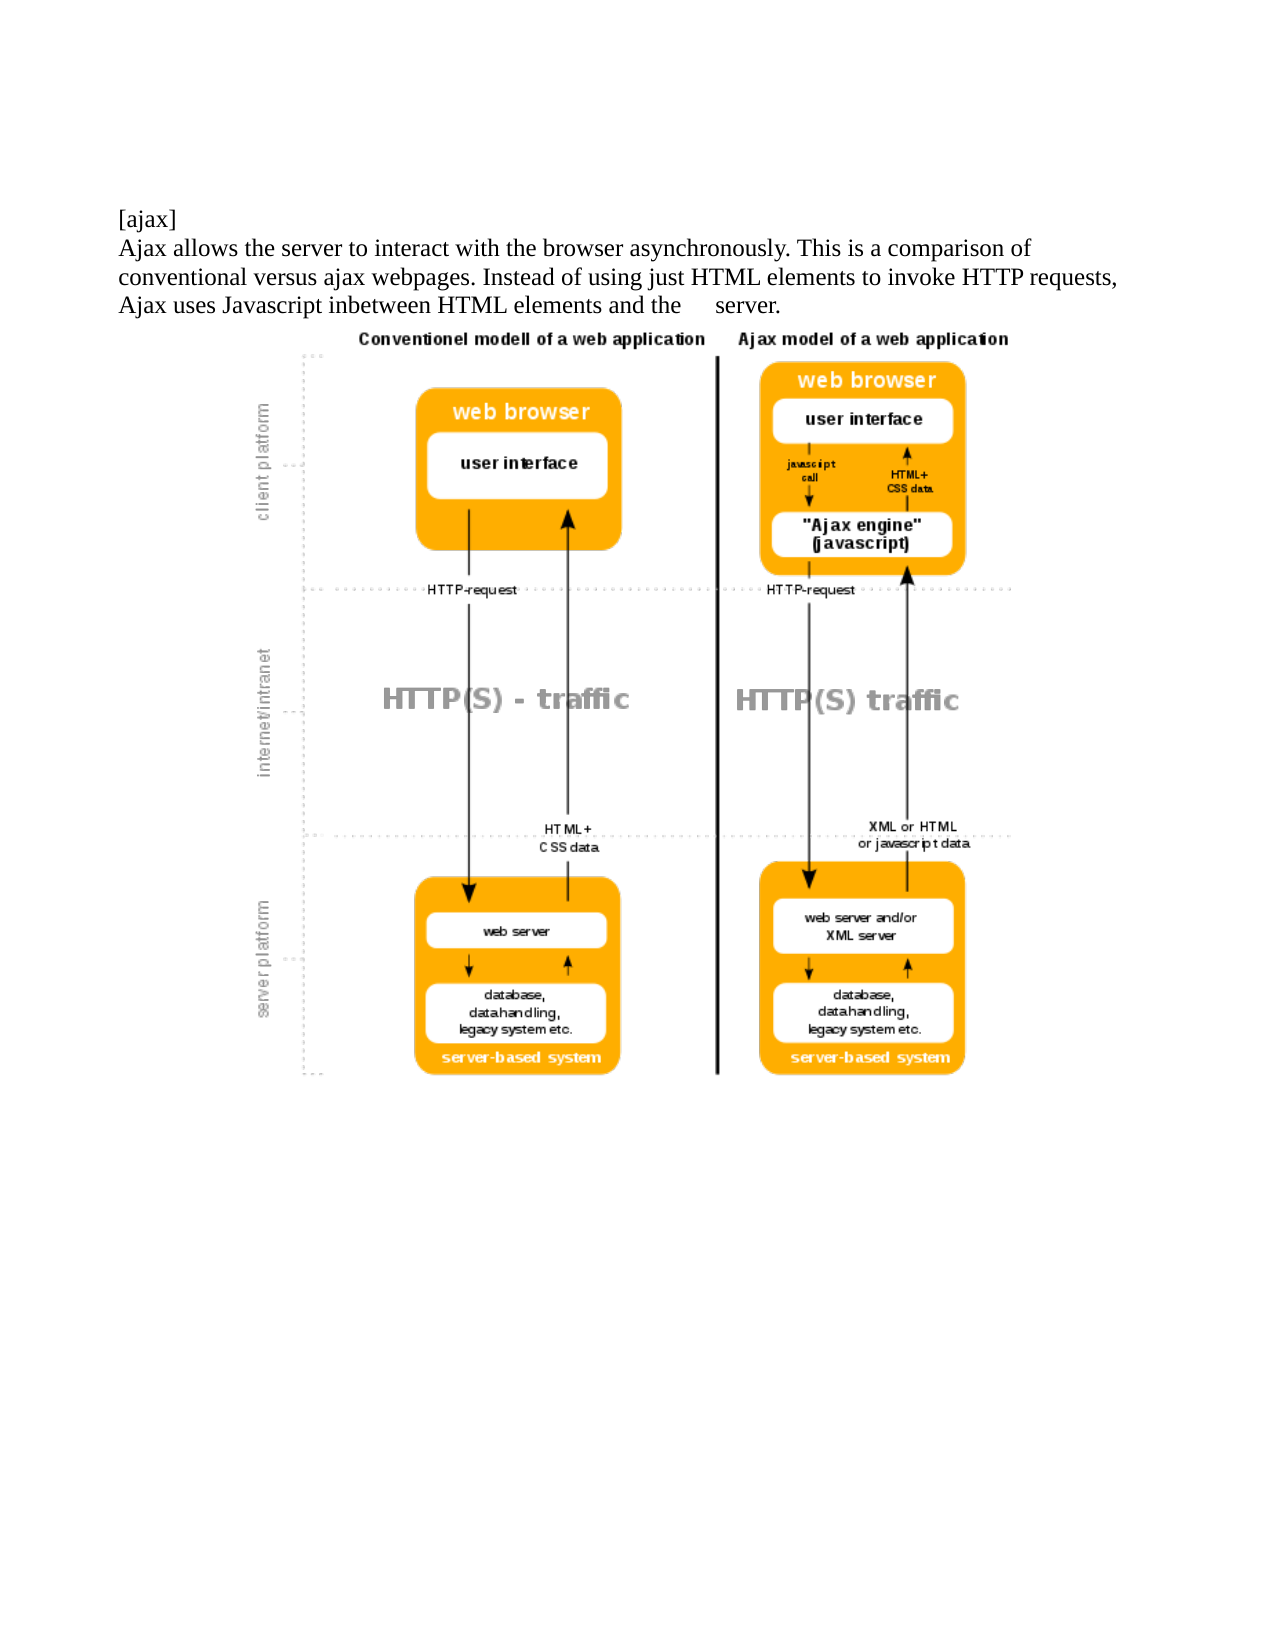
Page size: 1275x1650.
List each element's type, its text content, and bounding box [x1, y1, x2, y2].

text [ajax] [118, 204, 1157, 233]
picture [234, 319, 1041, 1111]
text Ajax allows the server to interact with the browser asynchronously. This is a comparison of conventional versus ajax webpages. Instead of using just HTML elements to invoke HTTP requests, Ajax uses Javascript inbetween HTML elements and the server. [118, 233, 1157, 319]
